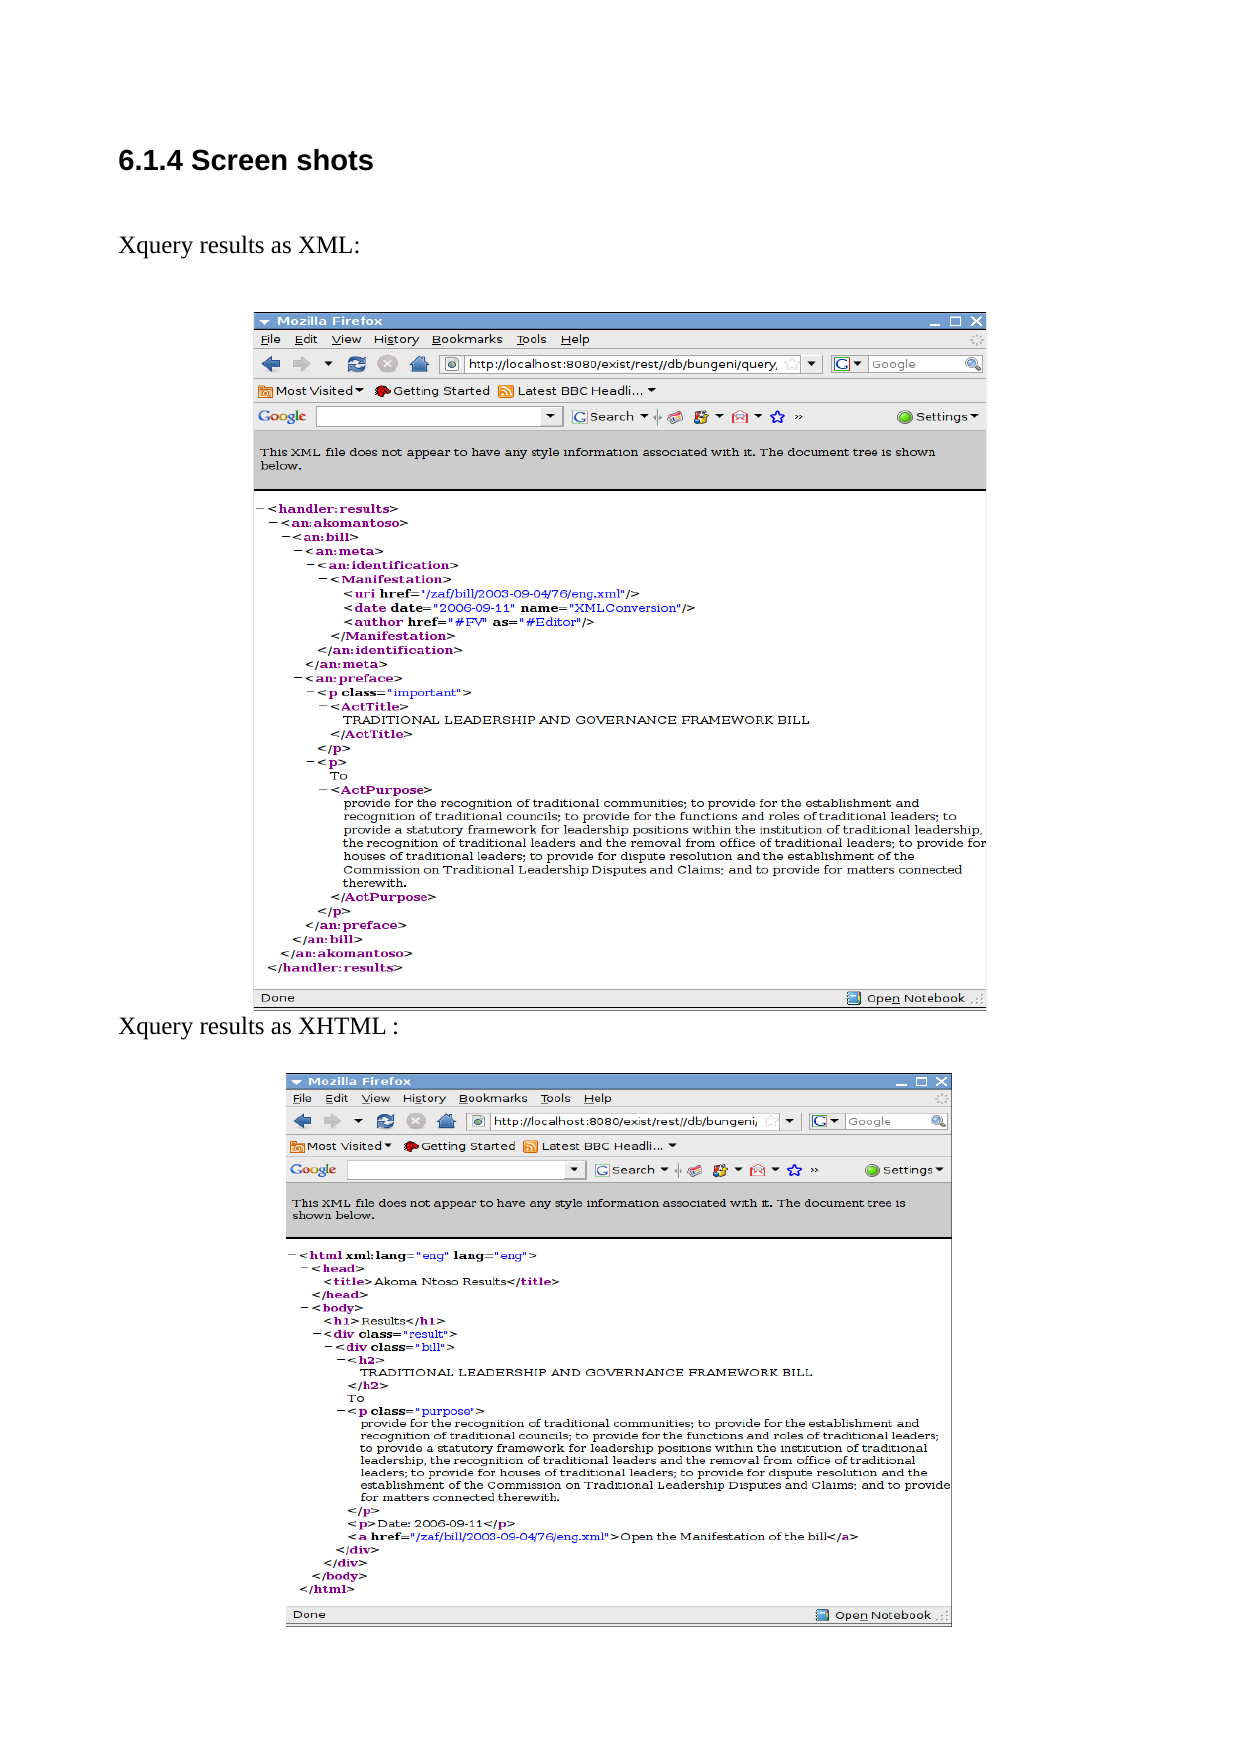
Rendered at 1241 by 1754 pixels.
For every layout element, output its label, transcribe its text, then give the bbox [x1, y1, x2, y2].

subtitle 6.1.4 Screen shots [118, 143, 1122, 177]
text Xquery results as XML: [118, 230, 1122, 259]
text Xquery results as XHTML : [118, 313, 1122, 1039]
picture [286, 1073, 952, 1627]
picture [253, 312, 987, 1011]
